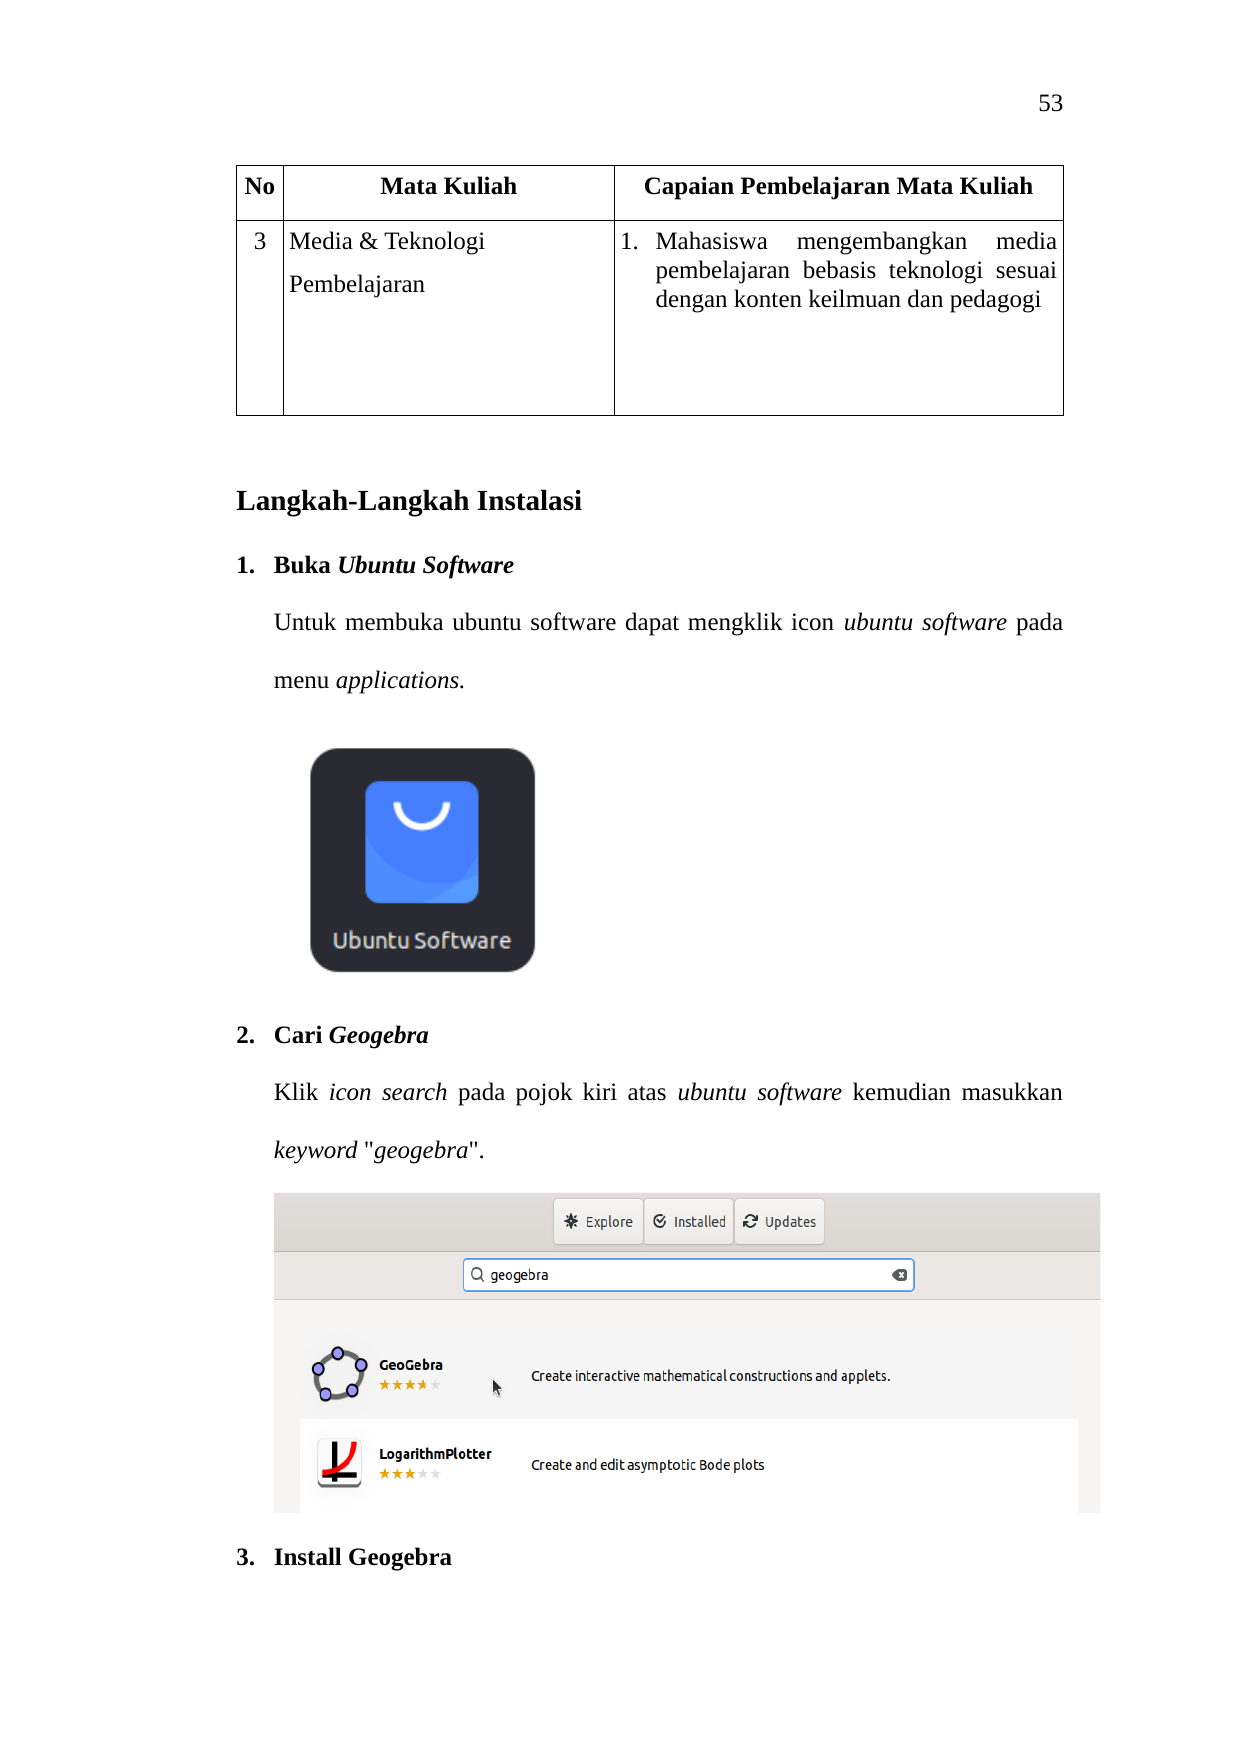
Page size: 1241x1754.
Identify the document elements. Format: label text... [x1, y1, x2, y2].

table_header No [237, 166, 283, 220]
list Klik icon search pada pojok kiri atas ubuntu software kemudian masukkan keyword "geogebra". [236, 1077, 1063, 1163]
list Untuk membuka ubuntu software dapat mengklik icon ubuntu software pada menu applications. [236, 607, 1063, 693]
picture [273, 1192, 1101, 1513]
table_cell Media & Teknologi Pembelajaran [284, 221, 614, 415]
picture [273, 722, 576, 991]
list Cari Geogebra [236, 1020, 1063, 1048]
table_header Capaian Pembelajaran Mata Kuliah [615, 166, 1063, 220]
text Langkah-Langkah Instalasi [236, 483, 1063, 516]
table_cell 3 [237, 221, 283, 415]
list Install Geogebra [236, 1542, 1063, 1571]
table_header Mata Kuliah [284, 166, 614, 220]
list Buka Ubuntu Software [236, 550, 1063, 578]
table_cell Mahasiswa mengembangkan media pembelajaran bebasis teknologi sesuai dengan konten keilmuan dan pedagogi [615, 221, 1063, 415]
